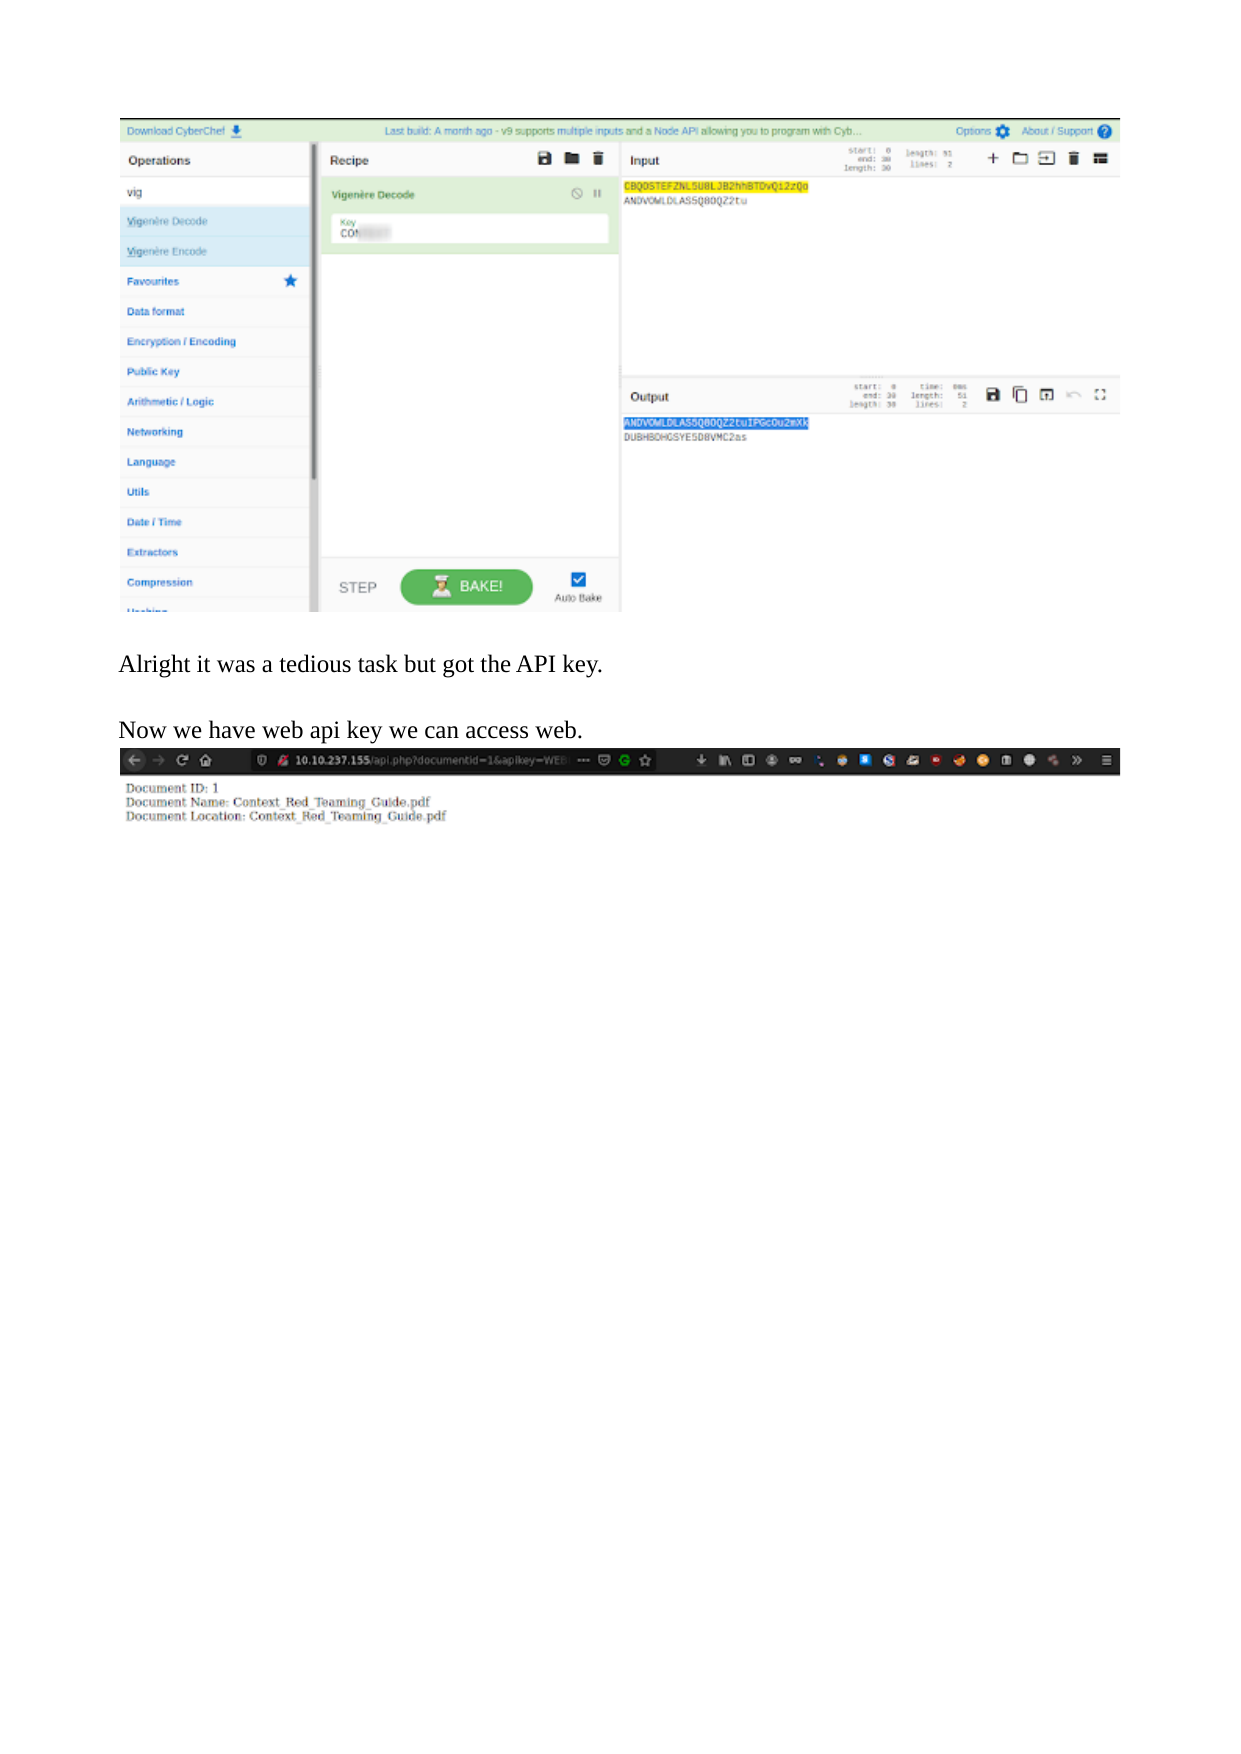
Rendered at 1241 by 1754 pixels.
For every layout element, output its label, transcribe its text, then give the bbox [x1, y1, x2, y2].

picture [120, 118, 1121, 612]
picture [120, 748, 1121, 1267]
text Alright it was a tedious task but got the API key. [118, 649, 1122, 678]
text Now we have web api key we can access web. [118, 715, 1122, 744]
